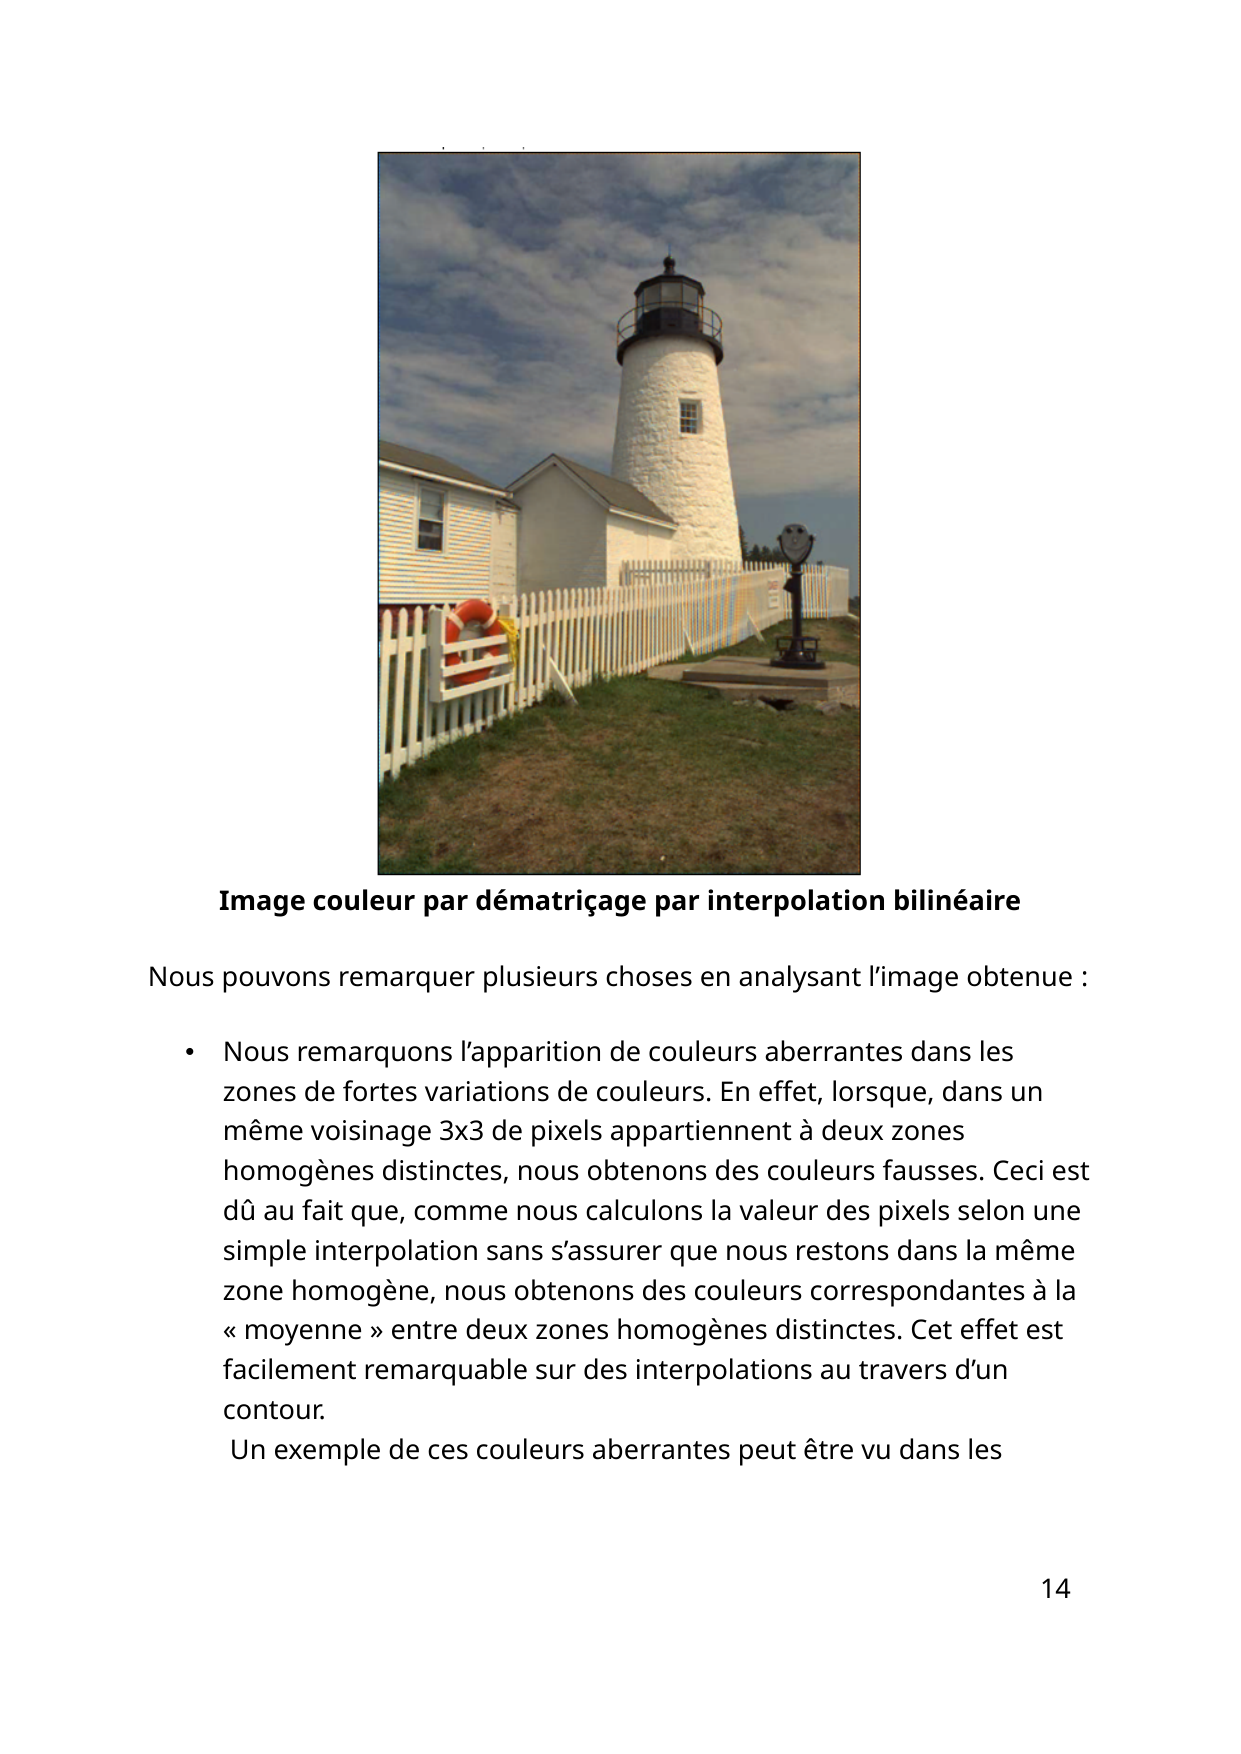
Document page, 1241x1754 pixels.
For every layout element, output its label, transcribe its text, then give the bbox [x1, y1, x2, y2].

picture [374, 147, 866, 879]
text Nous pouvons remarquer plusieurs choses en analysant l’image obtenue : [148, 957, 1093, 994]
text Image couleur par dématriçage par interpolation bilinéaire [148, 148, 1093, 919]
list Nous remarquons l’apparition de couleurs aberrantes dans les zones de fortes variations de couleurs. En effet, lorsque, dans un même voisinage 3x3 de pixels appartiennent à deux zones homogènes distinctes, nous obtenons des couleurs fausses. Ceci est dû au fait que, comme nous calculons la valeur des pixels selon une simple interpolation sans s’assurer que nous restons dans la même zone homogène, nous obtenons des couleurs correspondantes à la « moyenne » entre deux zones homogènes distinctes. Cet effet est facilement remarquable sur des interpolations au travers d’un contour. Un exemple de ces couleurs aberrantes peut être vu dans les [185, 1032, 1093, 1467]
